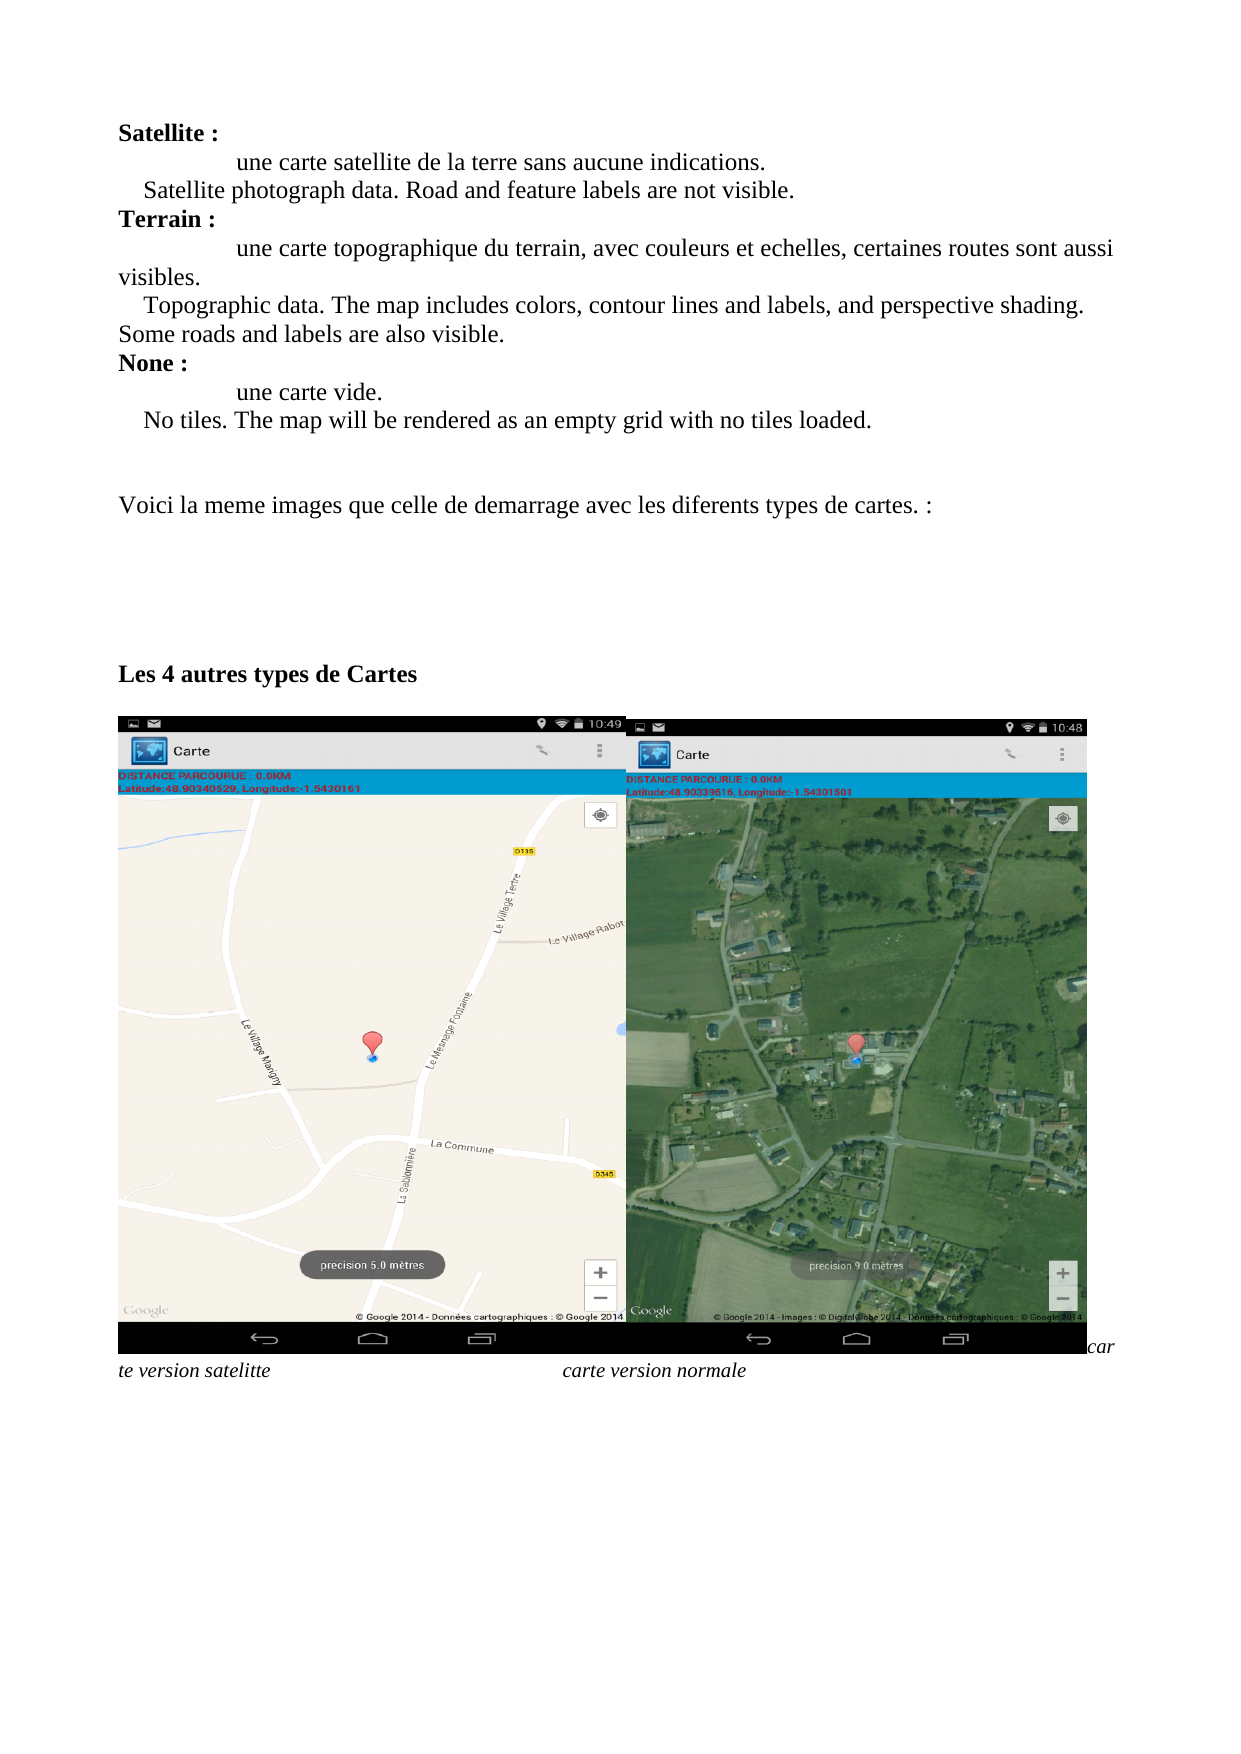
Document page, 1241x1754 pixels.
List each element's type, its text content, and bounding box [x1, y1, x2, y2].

text Satellite : [118, 118, 1122, 147]
text Satellite photograph data. Road and feature labels are not visible. [118, 176, 1122, 204]
text une carte satellite de la terre sans aucune indications. [118, 147, 1122, 176]
text None : [118, 348, 1122, 377]
text Voici la meme images que celle de demarrage avec les diferents types de cartes. : [118, 490, 1122, 519]
text Terrain : [118, 204, 1122, 233]
text Topographic data. The map includes colors, contour lines and labels, and perspective shading. Some roads and labels are also visible. [118, 291, 1122, 348]
text No tiles. The map will be rendered as an empty grid with no tiles loaded. [118, 406, 1122, 434]
text carte version satelitte carte version normale [118, 716, 1122, 1382]
text Les 4 autres types de Cartes [118, 659, 1122, 688]
text une carte topographique du terrain, avec couleurs et echelles, certaines routes sont aussi visibles. [118, 233, 1122, 291]
text une carte vide. [118, 377, 1122, 406]
